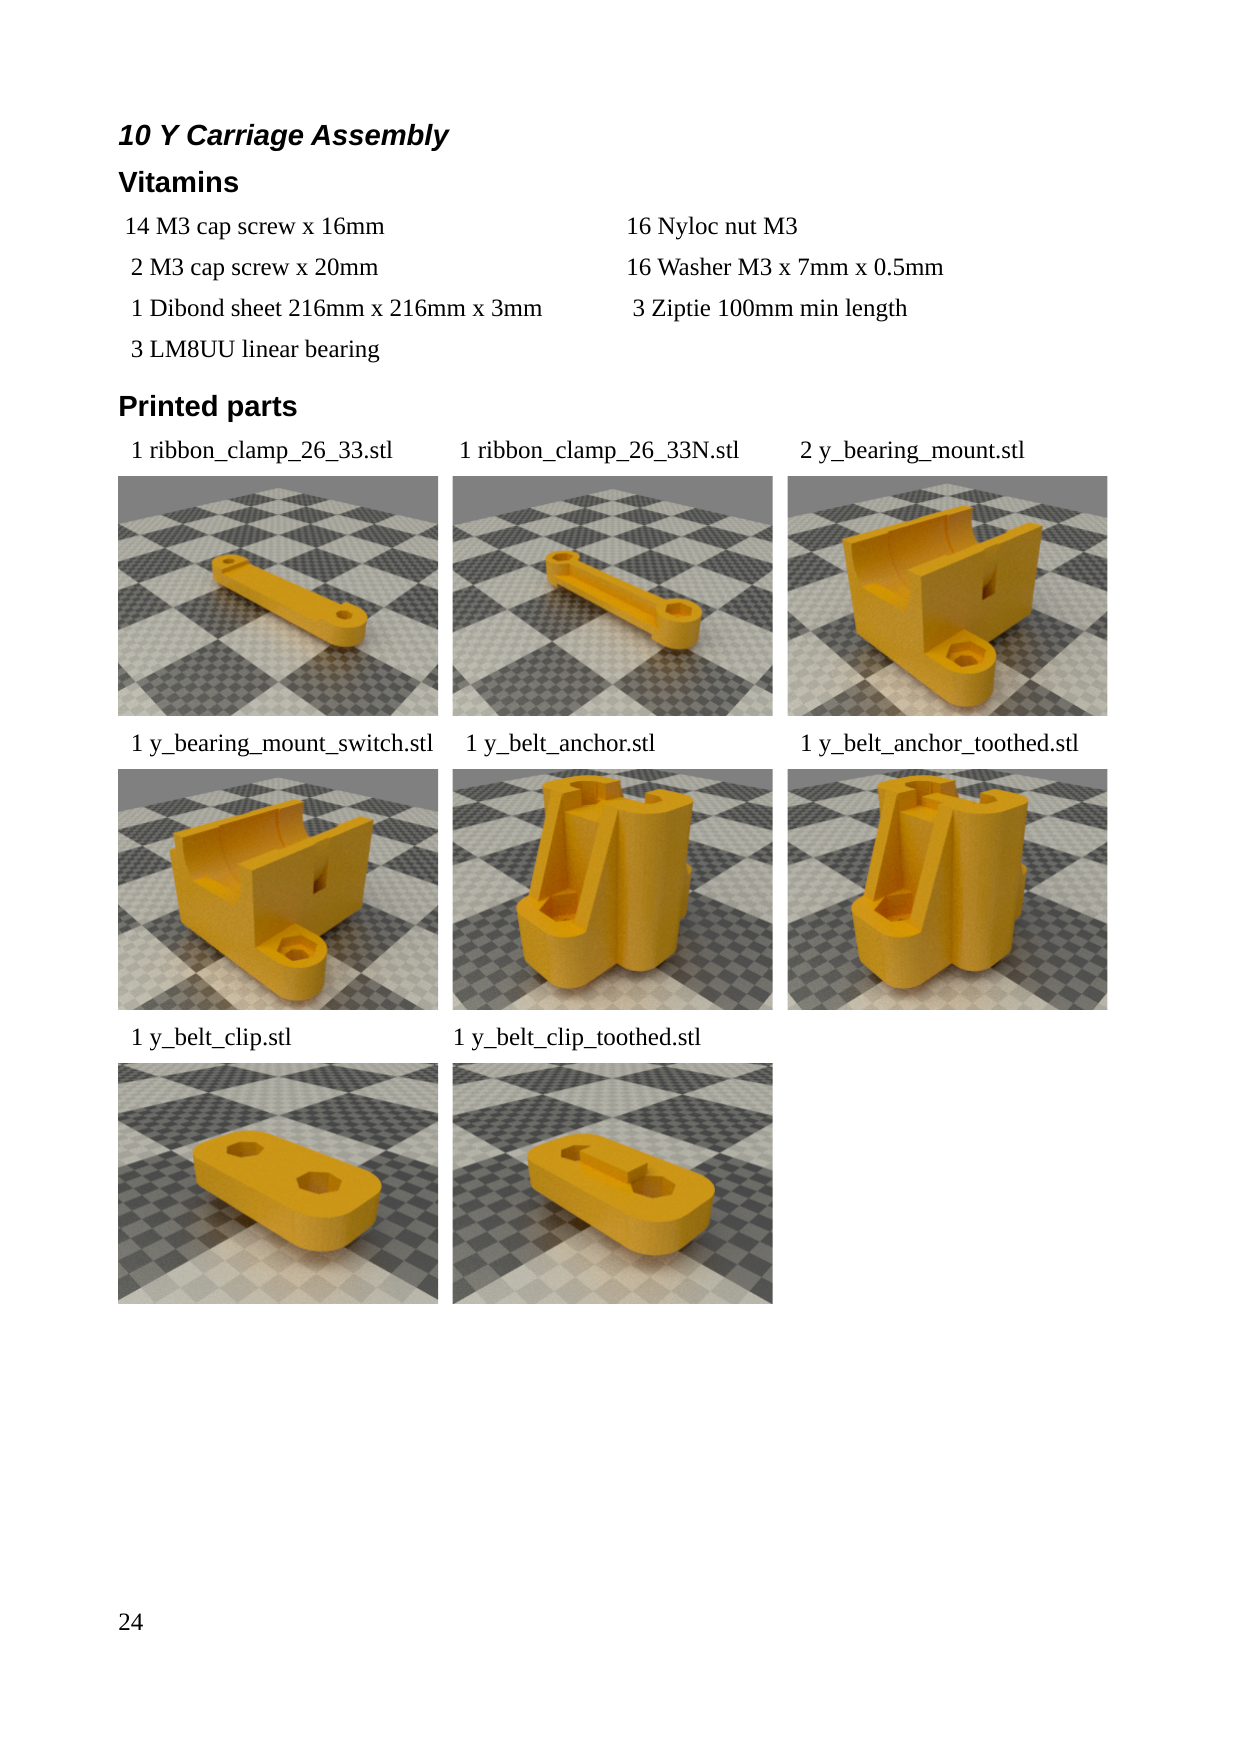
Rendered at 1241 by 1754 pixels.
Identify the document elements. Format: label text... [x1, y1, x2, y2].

table_cell 1 y_belt_clip_toothed.stl [453, 1022, 787, 1321]
table_cell 1 y_belt_clip.stl [118, 1022, 453, 1321]
table_header 16 Nyloc nut M3 16 Washer M3 x 7mm x 0.5mm 3 Ziptie 100mm min length [620, 211, 1122, 376]
table_cell 1 y_bearing_mount_switch.stl [118, 729, 453, 1022]
subtitle Y Carriage Assembly [118, 118, 1122, 152]
picture [452, 769, 773, 1010]
picture [118, 769, 439, 1010]
subtitle Printed parts [118, 389, 1122, 423]
picture [118, 1063, 439, 1304]
table_cell [788, 1022, 1122, 1321]
table_header 2 y_bearing_mount.stl [788, 435, 1122, 728]
picture [787, 769, 1108, 1010]
table_header 14 M3 cap screw x 16mm 2 M3 cap screw x 20mm 1 Dibond sheet 216mm x 216mm x 3mm 3 LM8UU linear bearing [118, 211, 620, 376]
table_header 1 ribbon_clamp_26_33N.stl [453, 435, 787, 728]
table_header 1 ribbon_clamp_26_33.stl [118, 435, 453, 728]
picture [787, 476, 1108, 716]
table_cell 1 y_belt_anchor_toothed.stl [788, 729, 1122, 1022]
picture [452, 1063, 773, 1304]
picture [118, 476, 439, 716]
table_cell 1 y_belt_anchor.stl [453, 729, 787, 1022]
subtitle Vitamins [118, 165, 1122, 199]
picture [452, 476, 773, 716]
